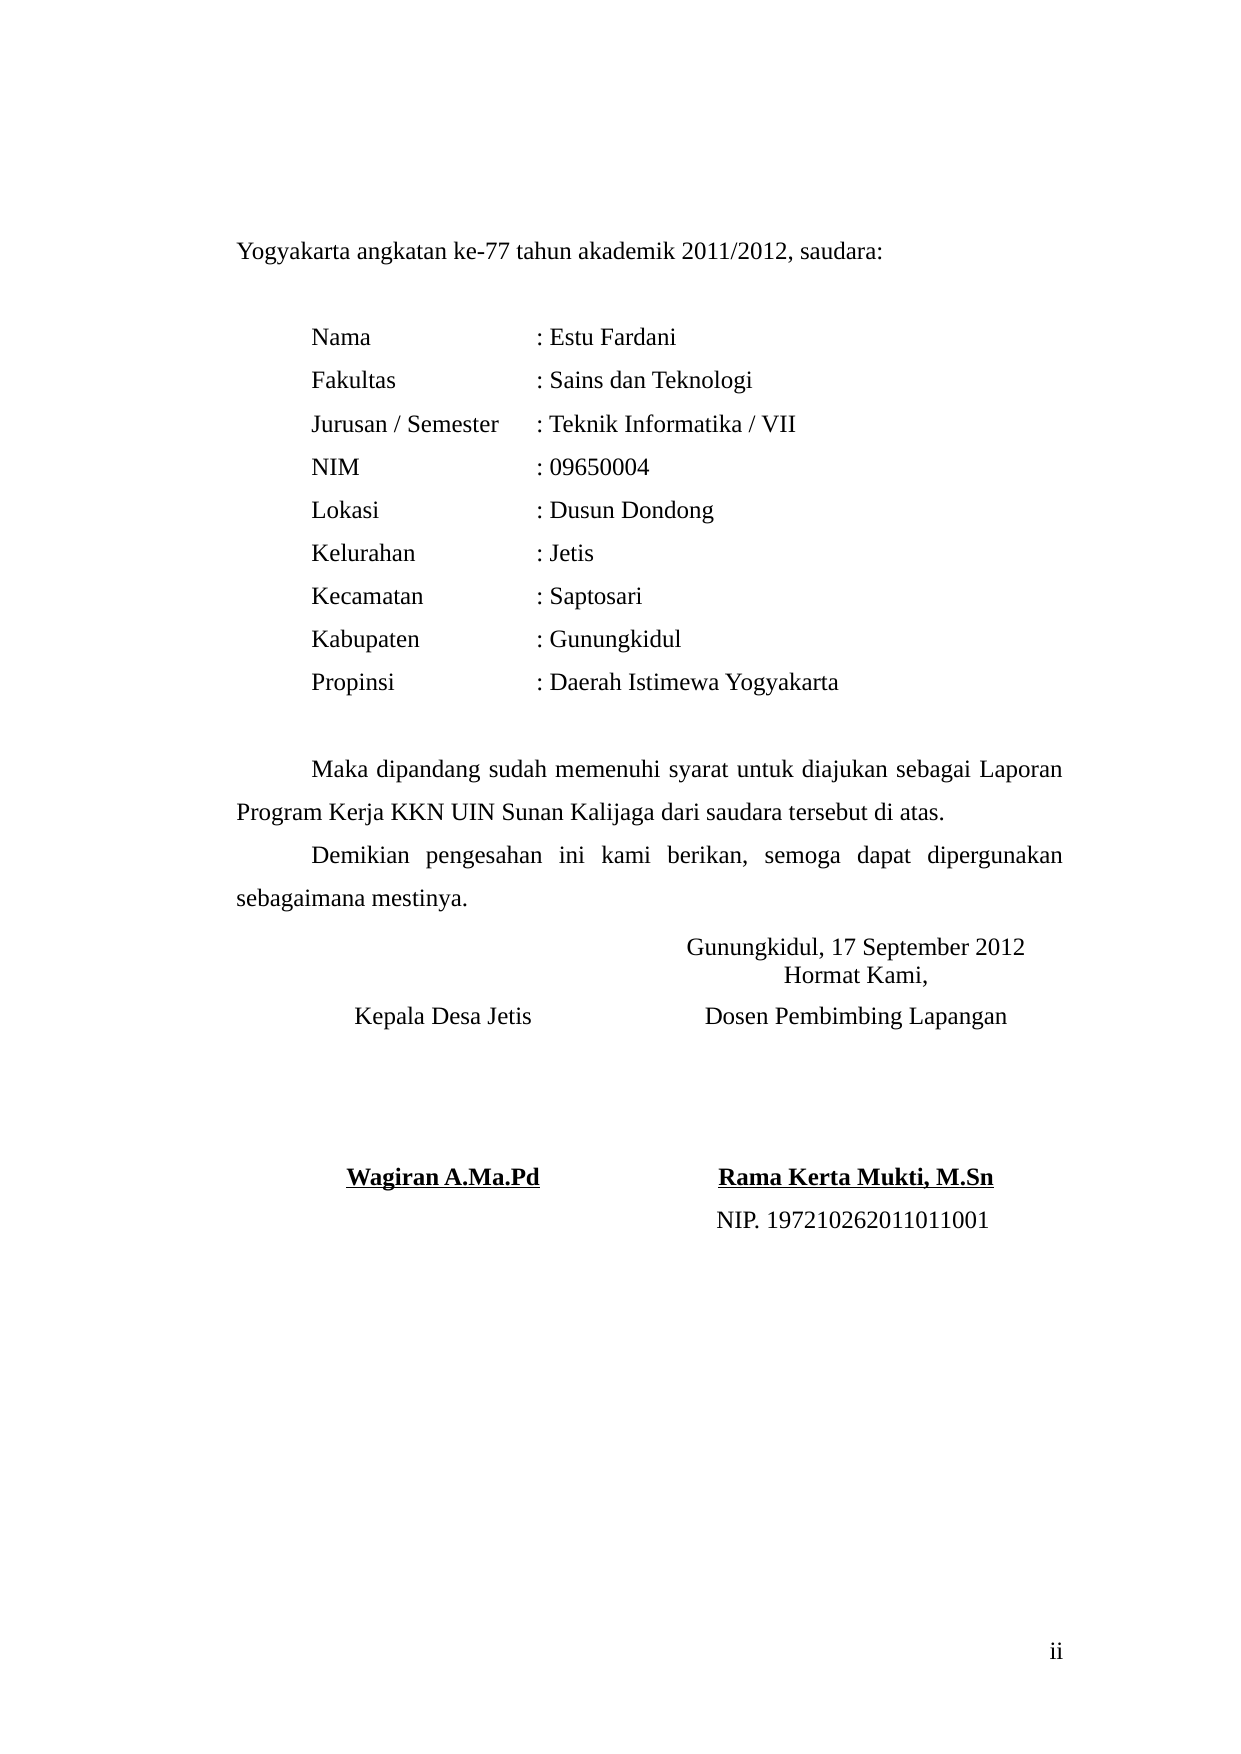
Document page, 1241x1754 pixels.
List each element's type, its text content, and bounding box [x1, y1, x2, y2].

text Demikian pengesahan ini kami berikan, semoga dapat dipergunakan sebagaimana mestinya. [236, 840, 1063, 912]
text Maka dipandang sudah memenuhi syarat untuk diajukan sebagai Laporan Program Kerja KKN UIN Sunan Kalijaga dari saudara tersebut di atas. [236, 754, 1063, 826]
table_cell Rama Kerta Mukti, M.Sn NIP. 197210262011011001 [650, 1156, 1062, 1239]
table_cell Kepala Desa Jetis [236, 995, 649, 1156]
text Jurusan / Semester : Teknik Informatika / VII [311, 409, 1063, 437]
text Propinsi : Daerah Istimewa Yogyakarta [236, 667, 1063, 696]
text Nama : Estu Fardani [311, 322, 1063, 351]
text Fakultas : Sains dan Teknologi [311, 366, 1063, 394]
text NIM : 09650004 [311, 452, 1063, 481]
text Yogyakarta angkatan ke-77 tahun akademik 2011/2012, saudara: [236, 236, 1063, 265]
text Kelurahan : Jetis [311, 538, 1063, 567]
table_cell Dosen Pembimbing Lapangan [650, 995, 1062, 1156]
text Kecamatan : Saptosari [311, 581, 1063, 610]
text Kabupaten : Gunungkidul [236, 624, 1063, 653]
text Lokasi : Dusun Dondong [311, 495, 1063, 524]
table_header [236, 926, 649, 995]
table_header Gunungkidul, 17 September 2012 Hormat Kami, [650, 926, 1062, 995]
table_cell Wagiran A.Ma.Pd [236, 1156, 649, 1239]
